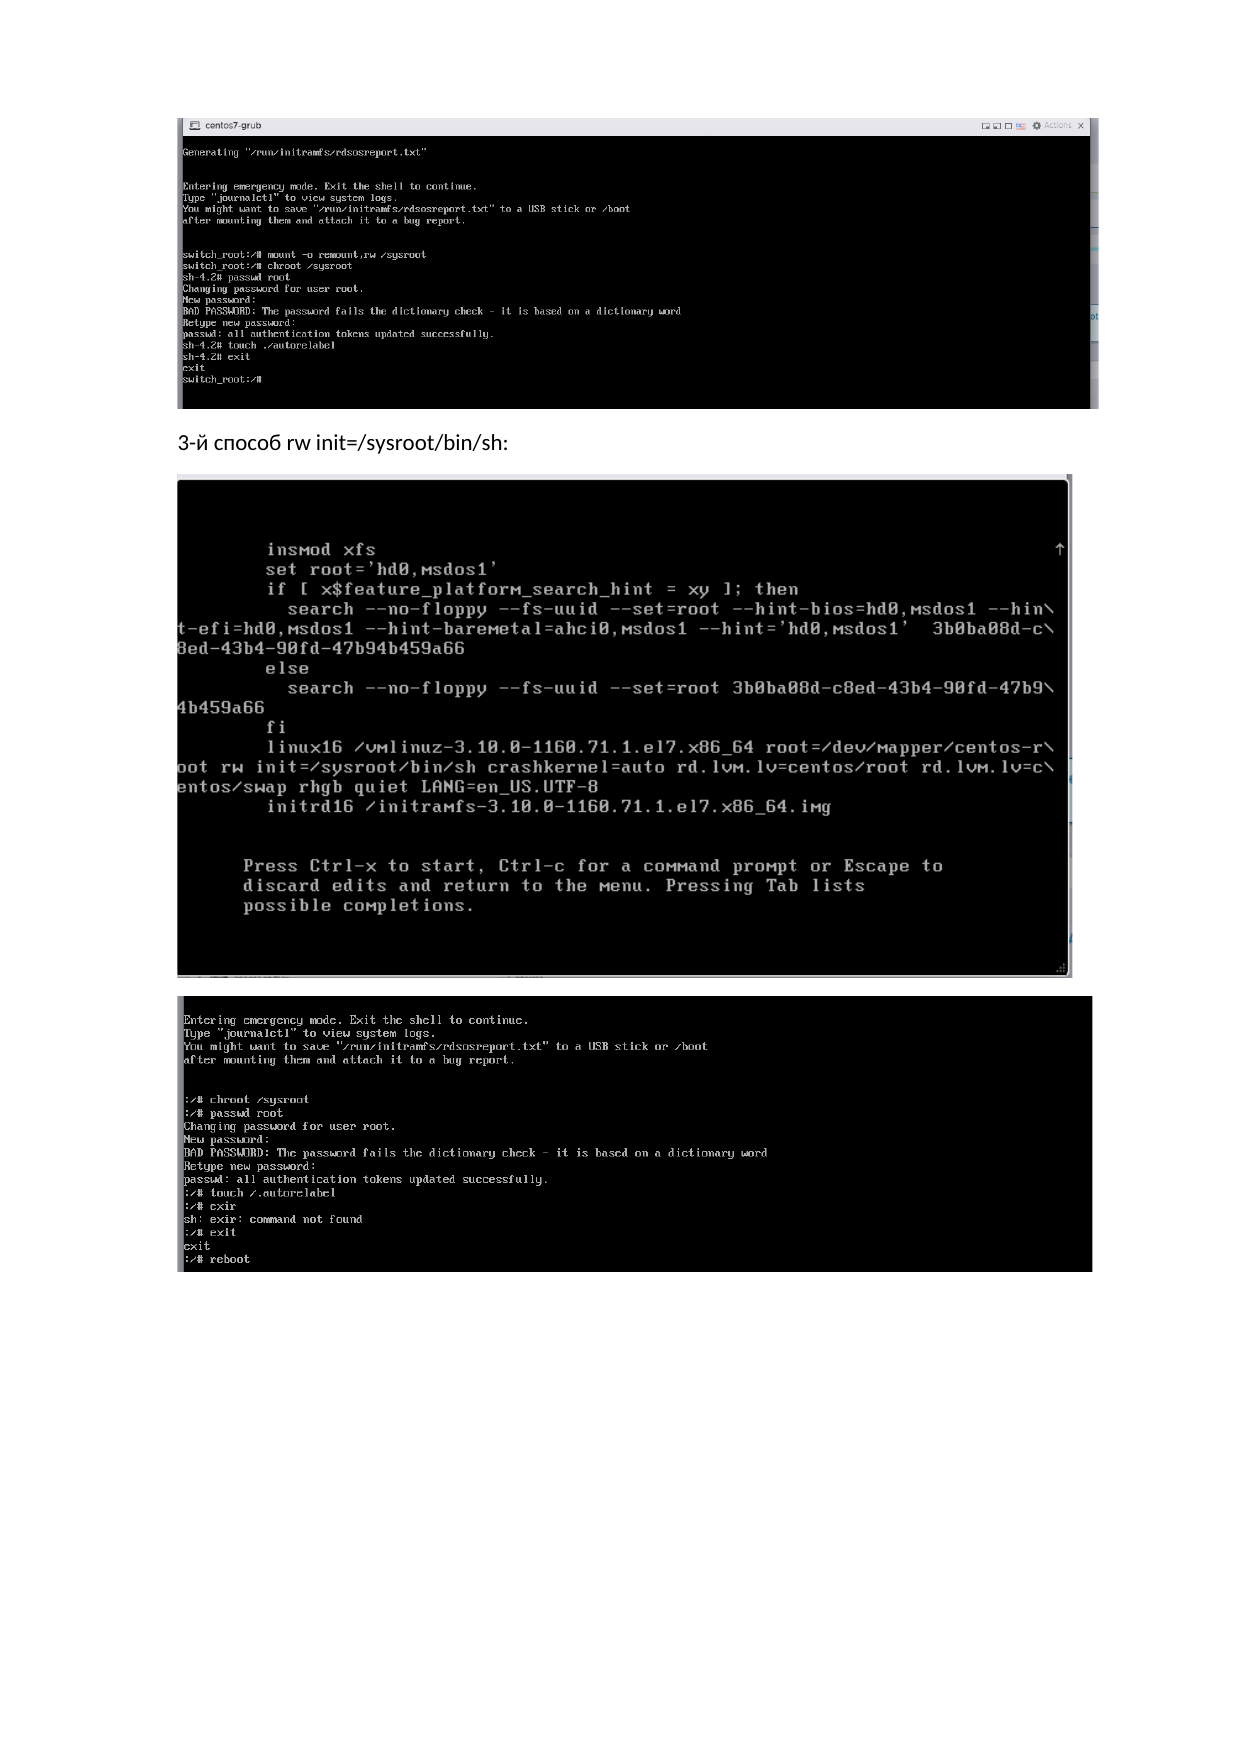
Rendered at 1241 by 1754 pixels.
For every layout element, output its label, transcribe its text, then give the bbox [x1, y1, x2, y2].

picture [177, 474, 289, 978]
text 3-й способ rw init=/sysroot/bin/sh: [177, 428, 1152, 456]
picture [177, 118, 333, 409]
picture [177, 996, 313, 1266]
